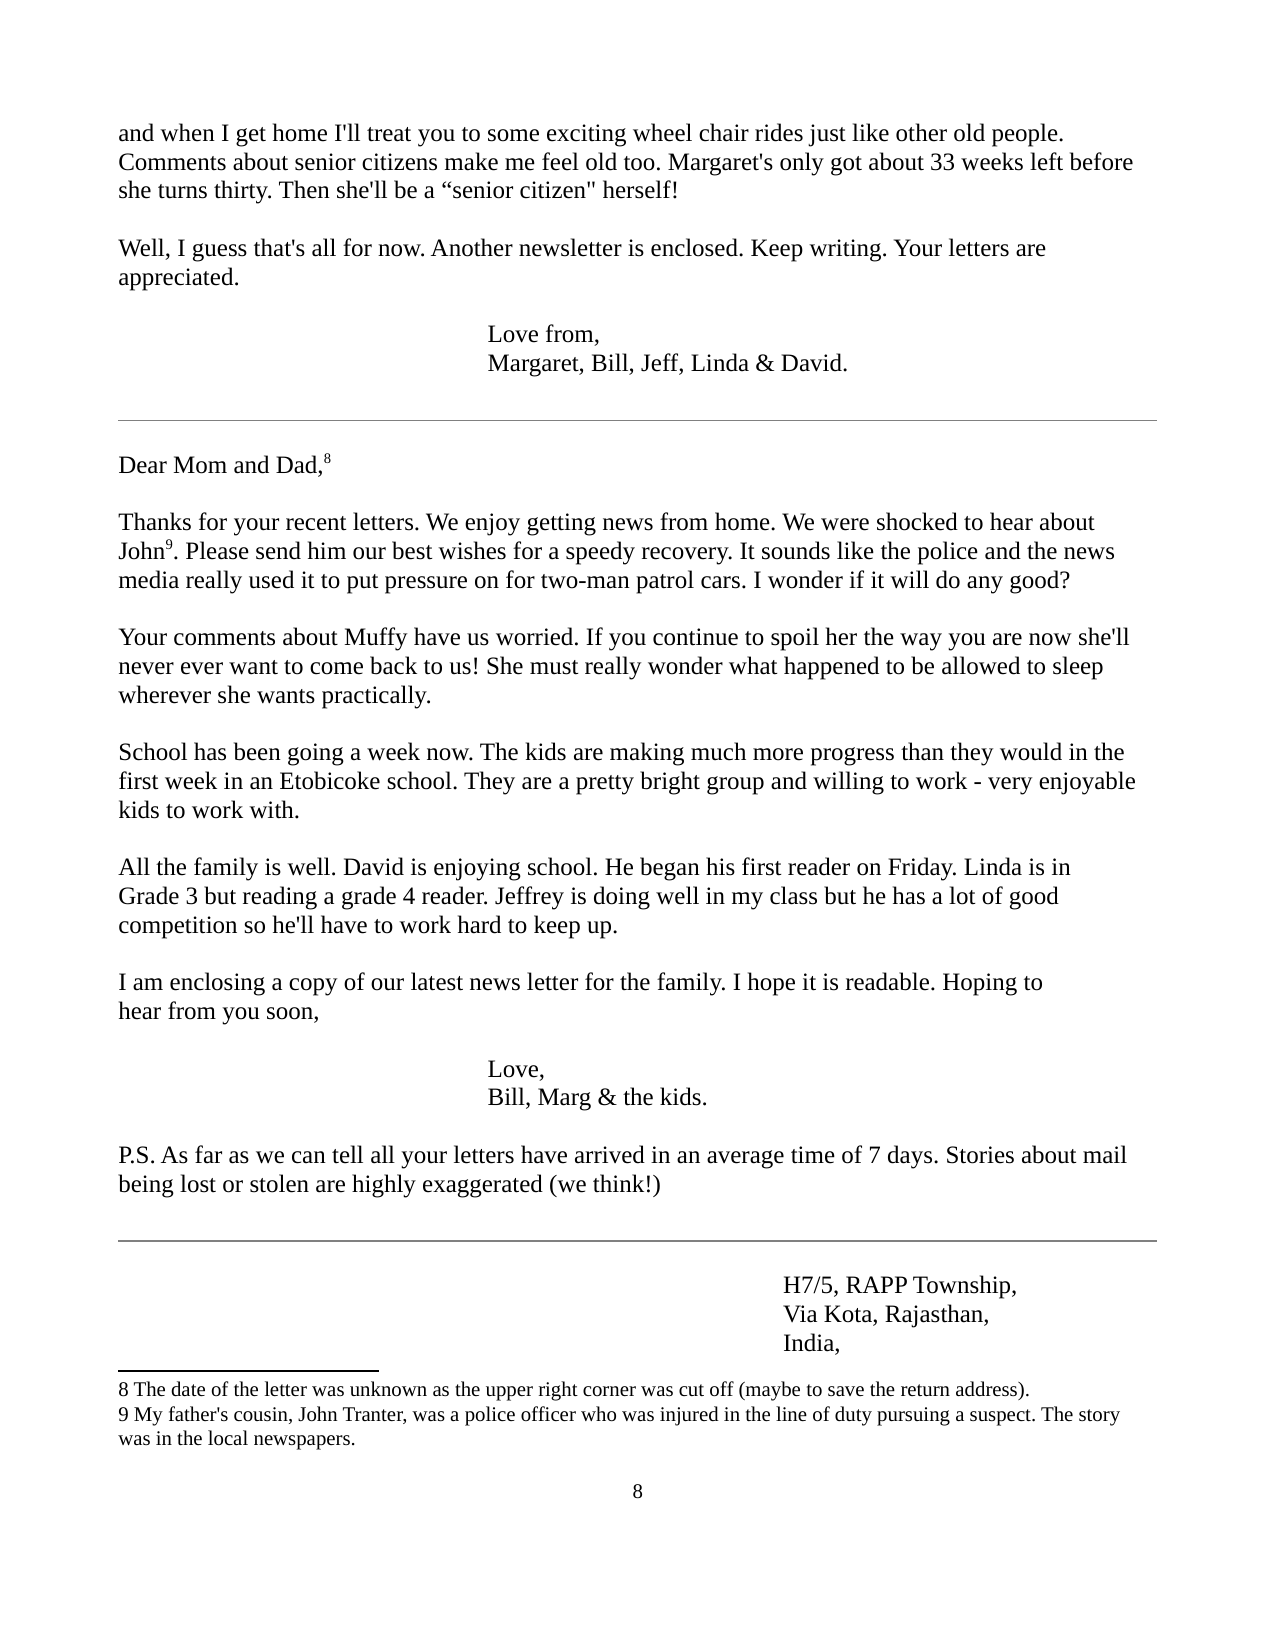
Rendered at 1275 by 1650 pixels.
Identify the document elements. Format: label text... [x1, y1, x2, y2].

text competition so he'll have to work hard to keep up. [118, 910, 1157, 939]
text Your comments about Muffy have us worried. If you continue to spoil her the way you are now she'll [118, 622, 1157, 651]
text kids to work with. [118, 795, 1157, 824]
text School has been going a week now. The kids are making much more progress than they would in the [118, 737, 1157, 766]
text Bill, Marg & the kids. [118, 1082, 1157, 1111]
text Well, I guess that's all for now. Another newsletter is enclosed. Keep writing. Your letters are appreciated. [118, 233, 1157, 291]
text first week in an Etobicoke school. They are a pretty bright group and willing to work - very enjoyable [118, 766, 1157, 795]
text never ever want to come back to us! She must really wonder what happened to be allowed to sleep wherever she wants practically. [118, 651, 1157, 709]
text P.S. As far as we can tell all your letters have arrived in an average time of 7 days. Stories about mail being lost or stolen are highly exaggerated (we think!) [118, 1140, 1157, 1197]
text and when I get home I'll treat you to some exciting wheel chair rides just like other old people. Comments about senior citizens make me feel old too. Margaret's only got about 33 weeks left before she turns thirty. Then she'll be a “senior citizen" herself! [118, 118, 1157, 204]
text H7/5, RAPP Township, [118, 1270, 1157, 1299]
text Thanks for your recent letters. We enjoy getting news from home. We were shocked to hear about John. Please send him our best wishes for a speedy recovery. It sounds like the police and the news media really used it to put pressure on for two-man patrol cars. I wonder if it will do any good? [118, 507, 1157, 594]
text I am enclosing a copy of our latest news letter for the family. I hope it is readable. Hoping to [118, 967, 1157, 996]
text My father's cousin, John Tranter, was a police officer who was injured in the line of duty pursuing a suspect. The story was in the local newspapers. [118, 1401, 1157, 1449]
text hear from you soon, [118, 996, 1157, 1025]
text Love from, [118, 319, 1157, 348]
text The date of the letter was unknown as the upper right corner was cut off (maybe to save the return address). [118, 1377, 1157, 1401]
text All the family is well. David is enjoying school. He began his first reader on Friday. Linda is in [118, 852, 1157, 881]
text India, [118, 1328, 1157, 1357]
text Love, [118, 1054, 1157, 1082]
text Grade 3 but reading a grade 4 reader. Jeffrey is doing well in my class but he has a lot of good [118, 881, 1157, 910]
text Dear Mom and Dad, [118, 450, 1157, 479]
text Via Kota, Rajasthan, [118, 1299, 1157, 1328]
text Margaret, Bill, Jeff, Linda & David. [118, 348, 1157, 377]
